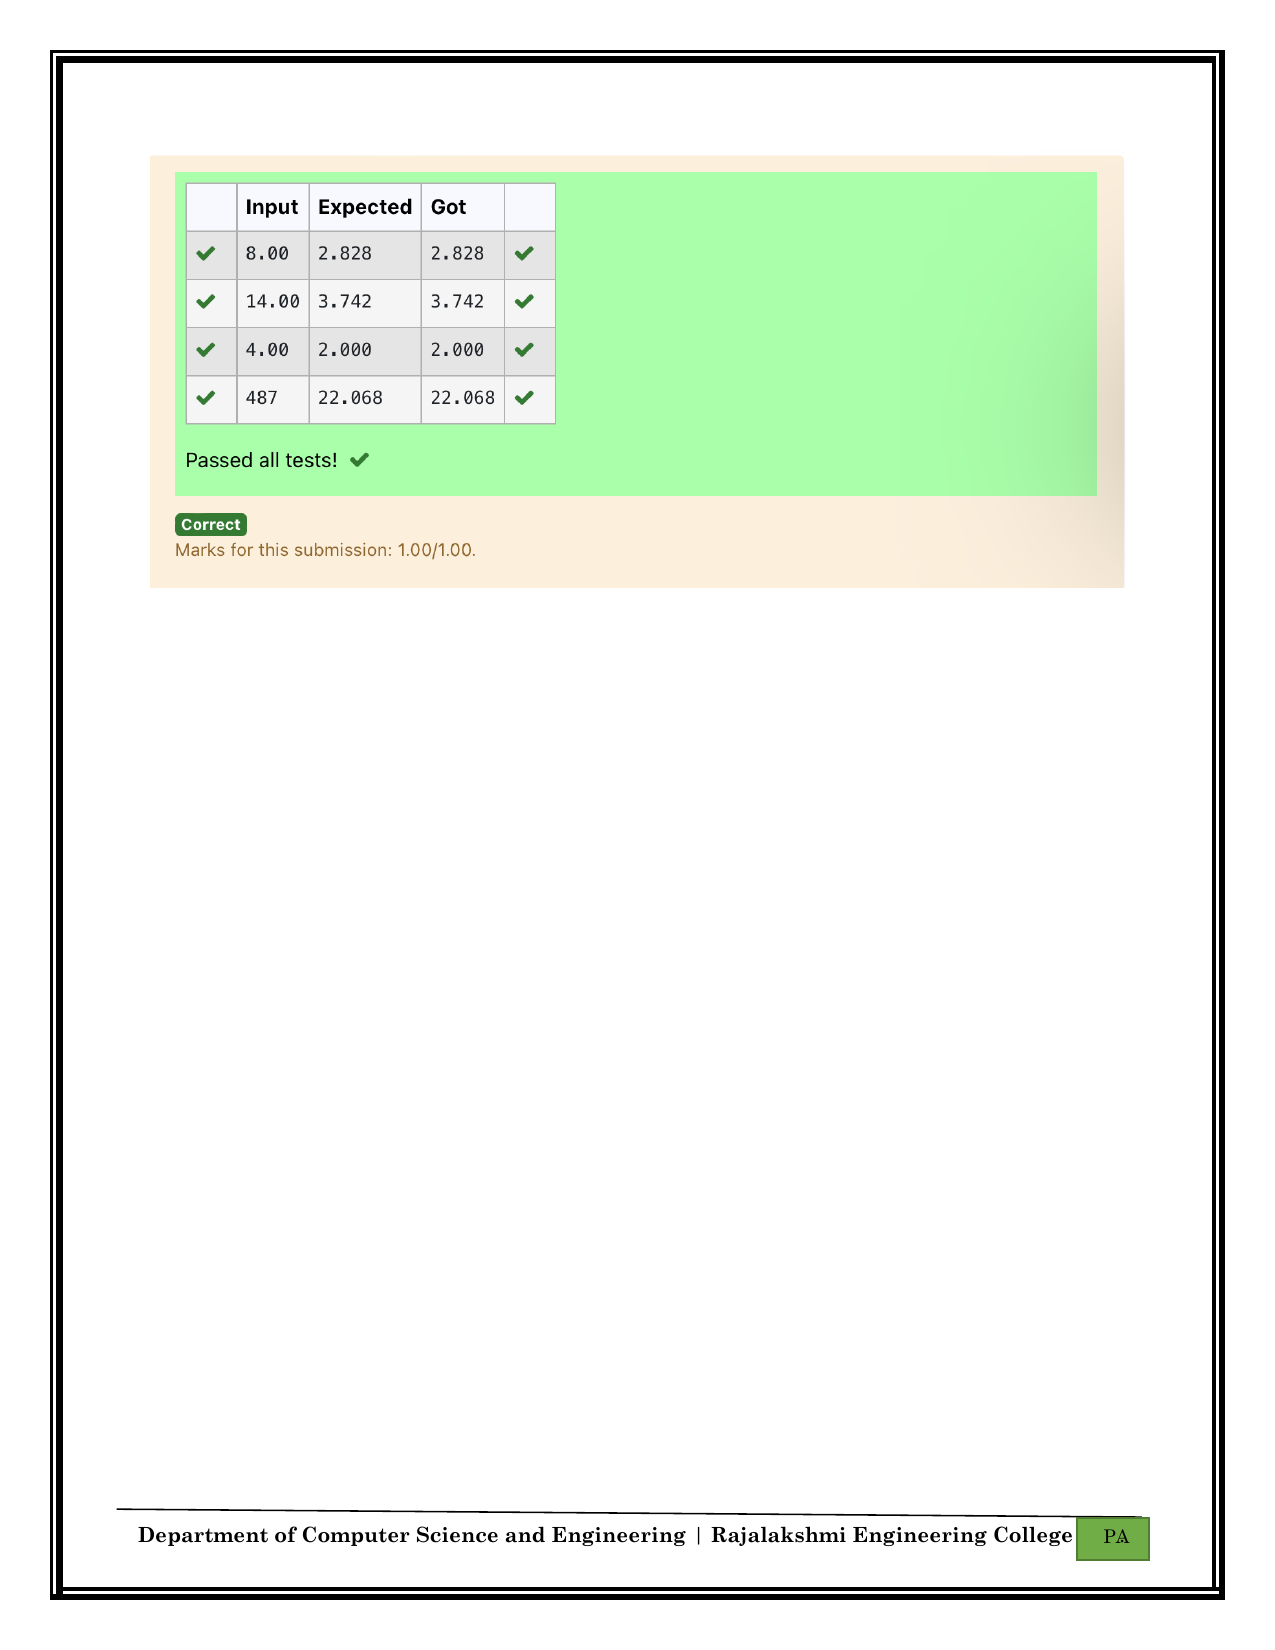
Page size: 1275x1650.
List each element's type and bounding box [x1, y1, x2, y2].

picture [150, 150, 1125, 588]
